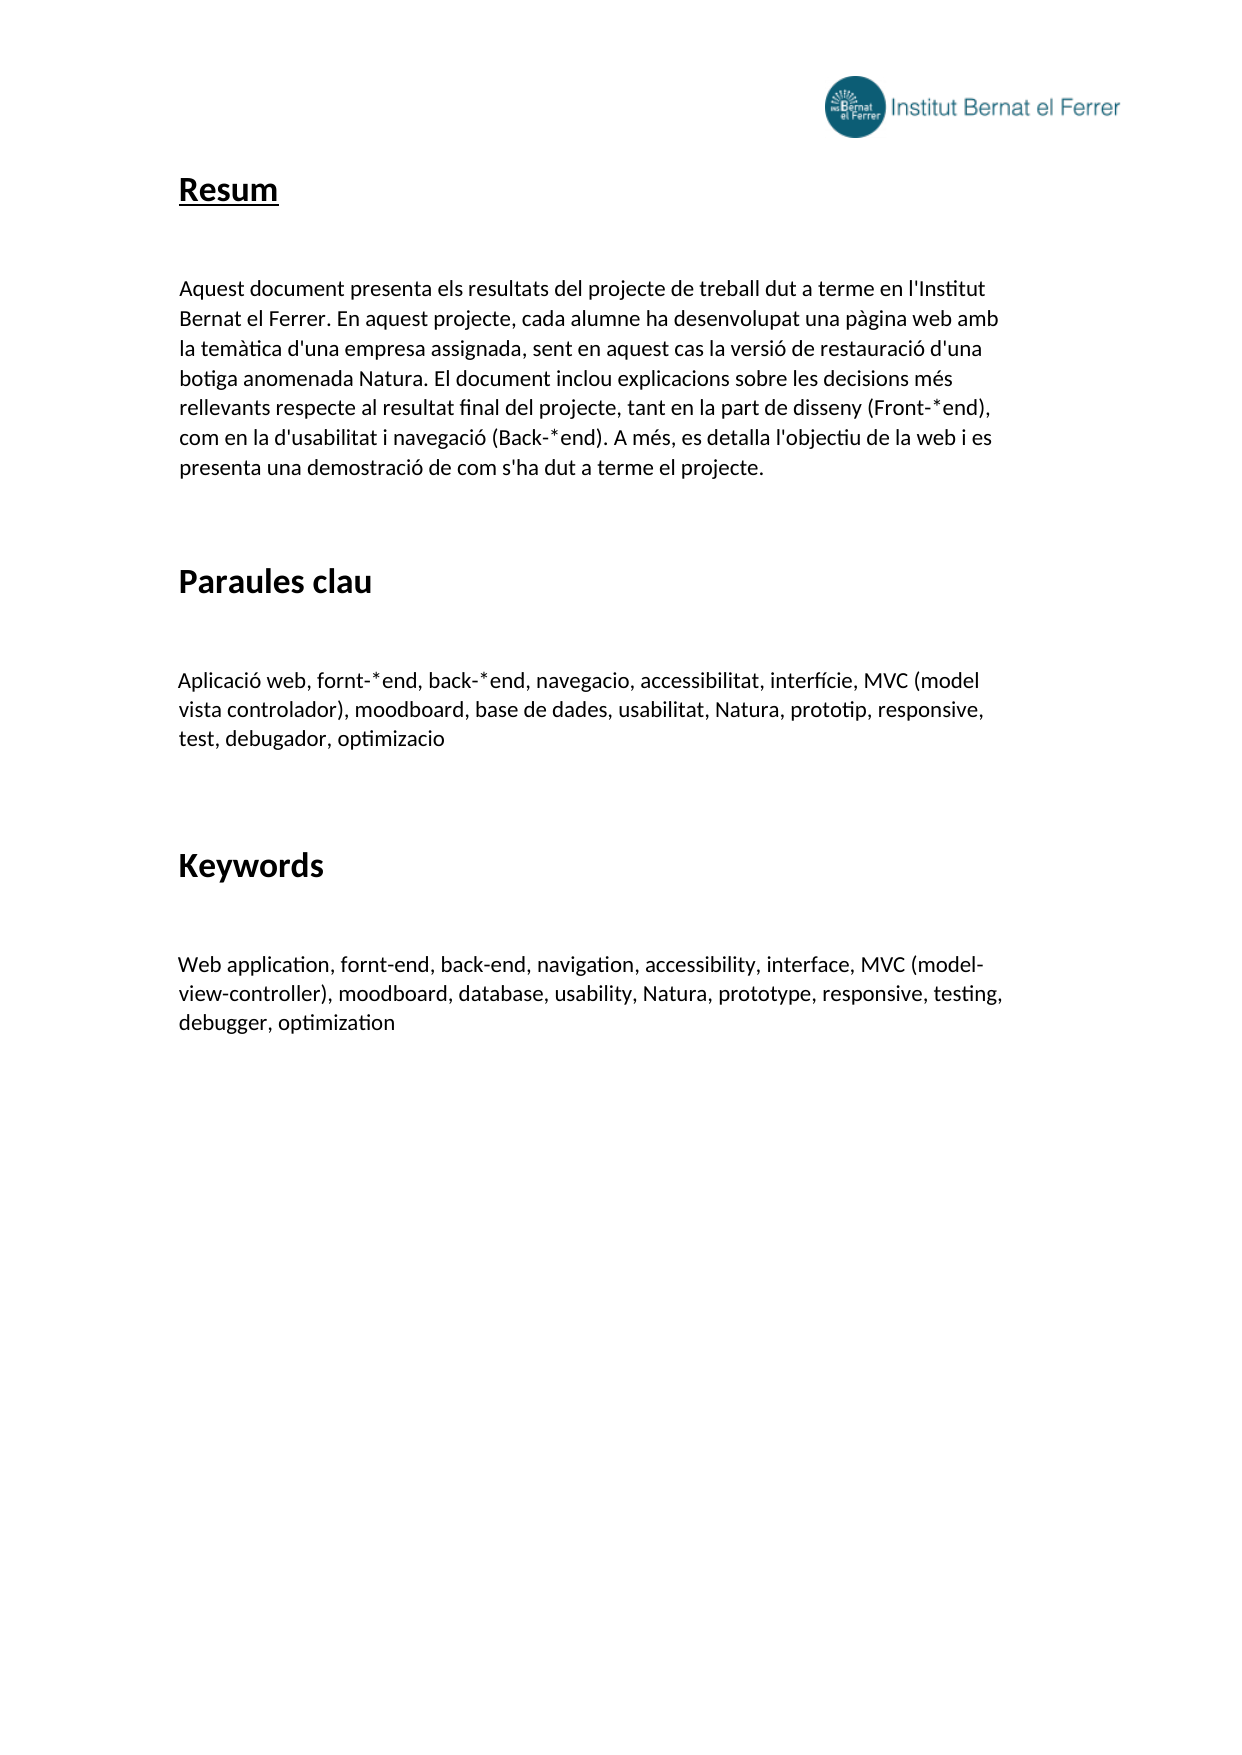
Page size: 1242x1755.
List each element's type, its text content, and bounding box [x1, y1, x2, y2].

subtitle Keywords [179, 843, 1005, 886]
text Aquest document presenta els resultats del projecte de treball dut a terme en l'Institut Bernat el Ferrer. En aquest projecte, cada alumne ha desenvolupat una pàgina web amb la temàtica d'una empresa assignada, sent en aquest cas la versió de restauració d'una botiga anomenada Natura. El document inclou explicacions sobre les decisions més rellevants respecte al resultat final del projecte, tant en la part de disseny (Front-*end), com en la d'usabilitat i navegació (Back-*end). A més, es detalla l'objectiu de la web i es presenta una demostració de com s'ha dut a terme el projecte. [179, 274, 1005, 481]
picture [825, 76, 1121, 138]
subtitle Paraules clau [179, 559, 1005, 602]
text Aplicació web, fornt-*end, back-*end, navegacio, accessibilitat, interfície, MVC (model vista controlador), moodboard, base de dades, usabilitat, Natura, prototip, responsive, test, debugador, optimizacio [178, 666, 1005, 752]
subtitle Resum [179, 167, 1005, 210]
text Web application, fornt-end, back-end, navigation, accessibility, interface, MVC (model-view-controller), moodboard, database, usability, Natura, prototype, responsive, testing, debugger, optimization [178, 950, 1005, 1036]
